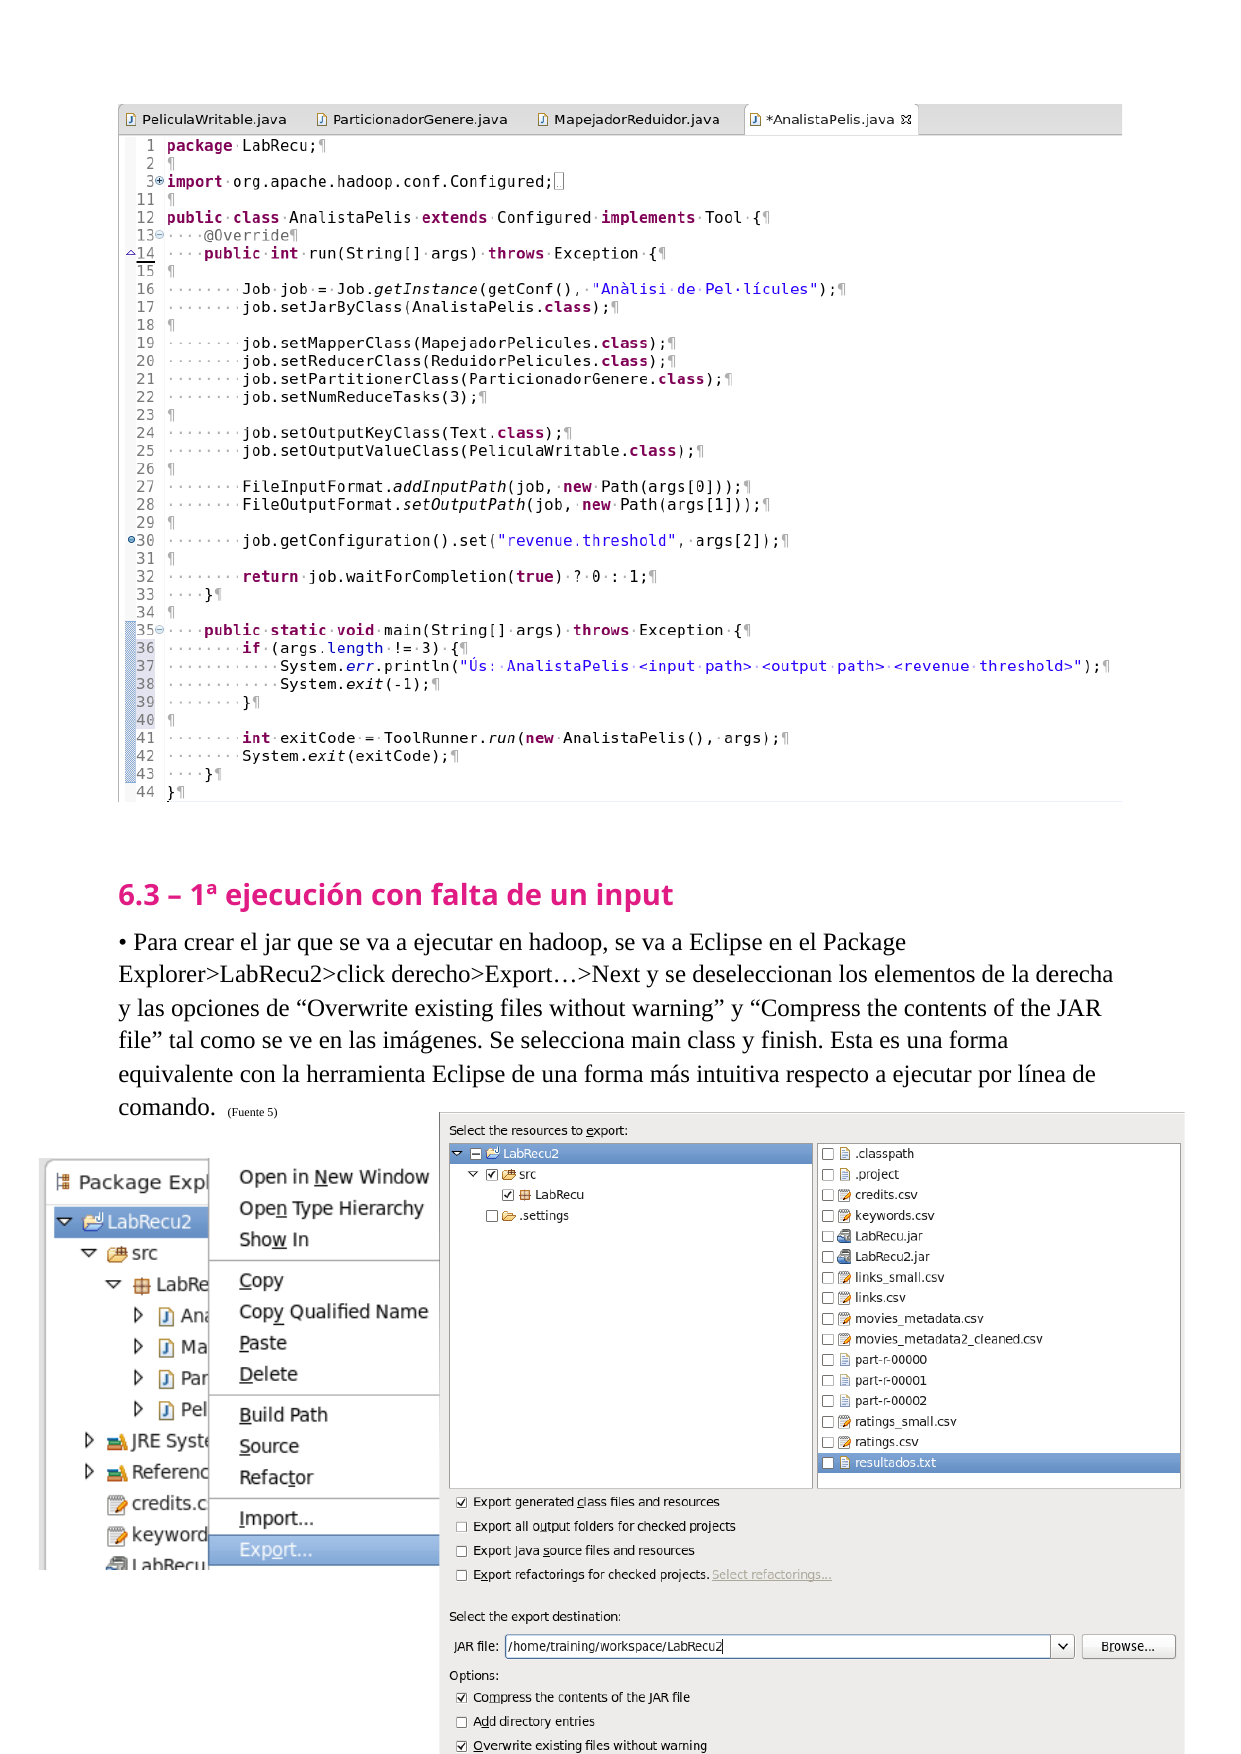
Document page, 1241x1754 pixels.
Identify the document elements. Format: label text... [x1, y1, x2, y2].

text • Para crear el jar que se va a ejecutar en hadoop, se va a Eclipse en el Package Explorer>LabRecu2>click derecho>Export…>Next y se deseleccionan los elementos de la derecha y las opciones de “Overwrite existing files without warning” y “Compress the contents of the JAR file” tal como se ve en las imágenes. Se selecciona main class y finish. Esta es una forma equivalente con la herramienta Eclipse de una forma más intuitiva respecto a ejecutar por línea de comando. (Fuente 5) [118, 927, 1122, 1120]
picture [118, 104, 1123, 802]
subtitle 6.3 – 1ª ejecución con falta de un input [118, 874, 1122, 914]
picture [38, 1112, 1185, 1754]
